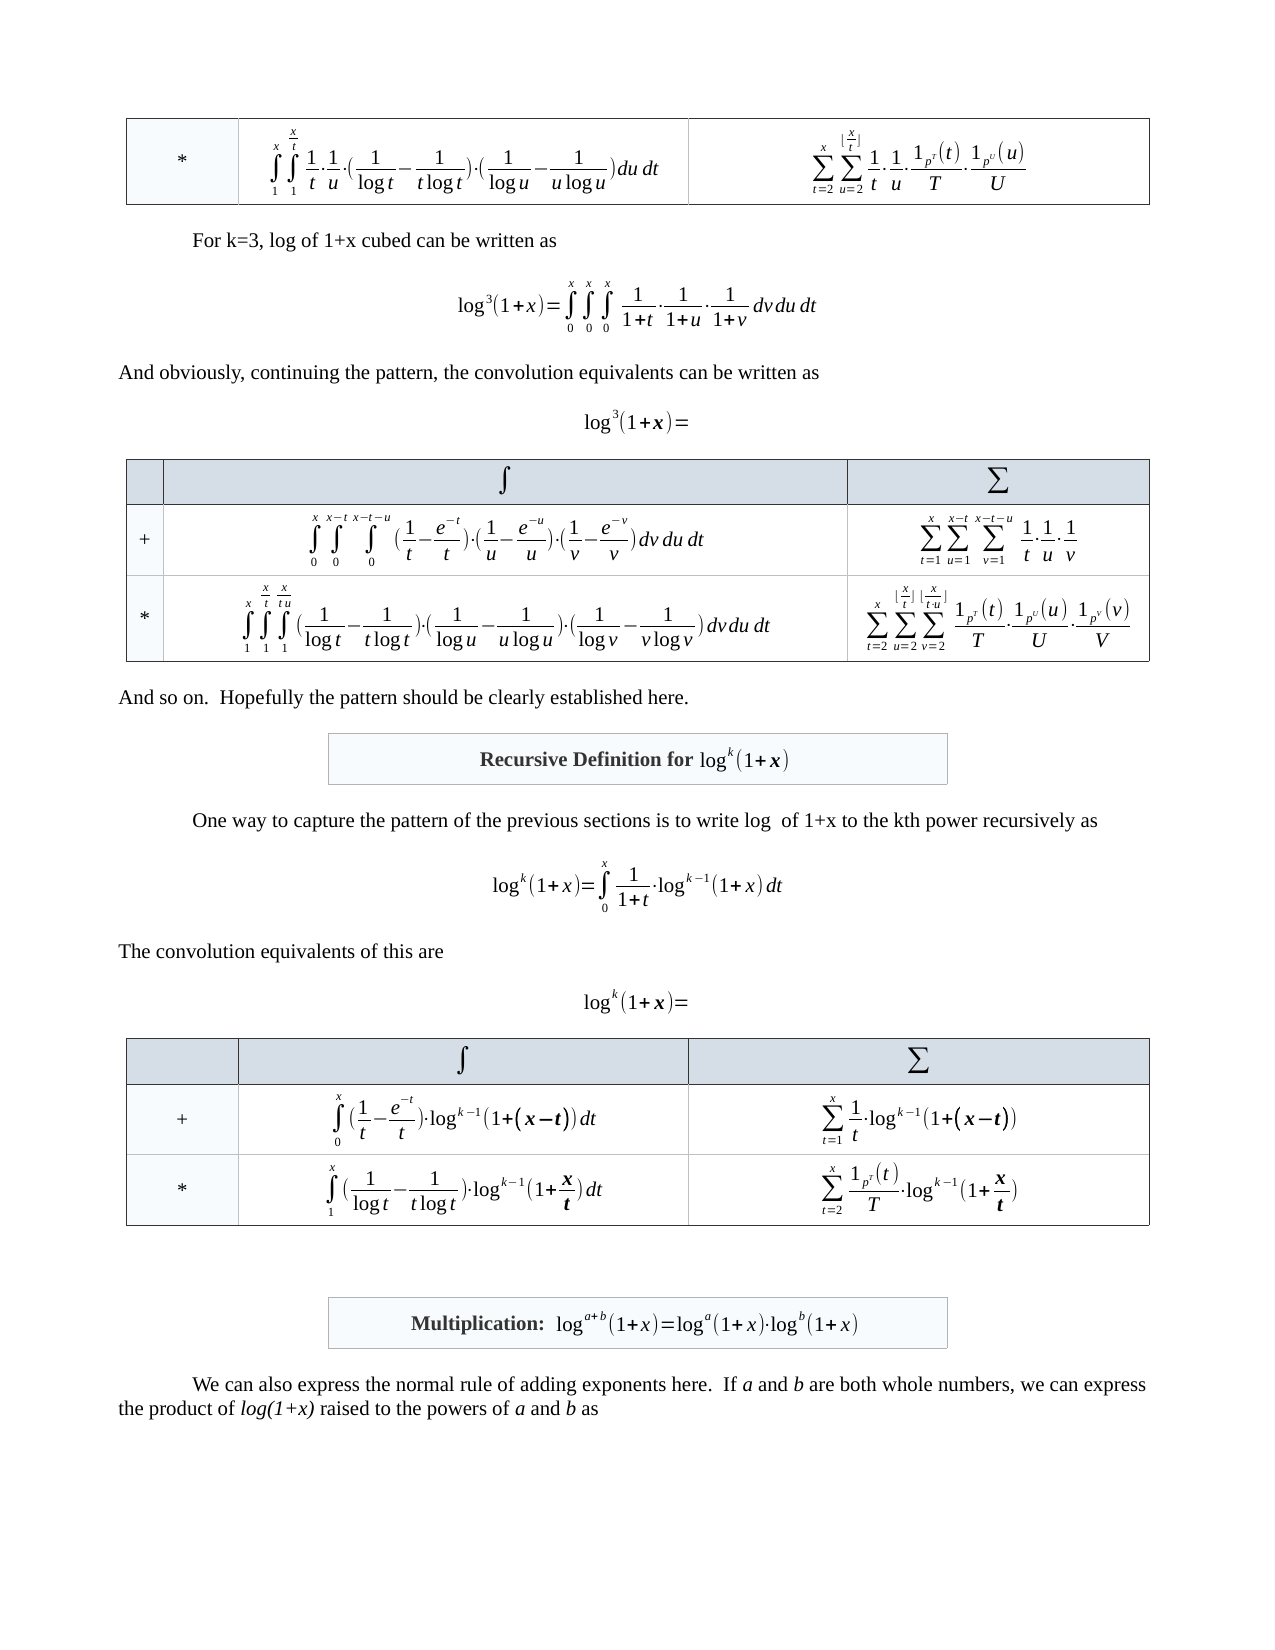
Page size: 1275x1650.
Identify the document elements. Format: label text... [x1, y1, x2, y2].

table_cell [164, 505, 847, 575]
text And so on. Hopefully the pattern should be clearly established here. [118, 685, 1157, 709]
table_cell [848, 505, 1149, 575]
text For k=3, log of 1+x cubed can be written as [118, 228, 1157, 252]
text The convolution equivalents of this are [118, 939, 1157, 963]
table_cell [689, 119, 1149, 204]
table_header [127, 460, 163, 504]
table_header [127, 1039, 238, 1084]
table_cell * [127, 1155, 238, 1225]
text One way to capture the pattern of the previous sections is to write log of 1+x to the kth power recursively as [118, 808, 1157, 832]
table_cell + [127, 1085, 238, 1154]
table_cell * [127, 119, 238, 204]
table_cell [239, 119, 688, 204]
table_cell [239, 1085, 688, 1154]
text Recursive Definition for [329, 734, 947, 784]
table_cell [848, 576, 1149, 661]
table_header [239, 1039, 688, 1084]
text We can also express the normal rule of adding exponents here. If a and b are both whole numbers, we can express the product of log(1+x) raised to the powers of a and b as [118, 1372, 1157, 1420]
table_cell [239, 1155, 688, 1225]
table_header [848, 460, 1149, 504]
table_cell + [127, 505, 163, 575]
table_header [164, 460, 847, 504]
table_header [689, 1039, 1149, 1084]
table_cell [689, 1085, 1149, 1154]
text And obviously, continuing the pattern, the convolution equivalents can be written as [118, 359, 1157, 384]
text Multiplication: [329, 1298, 947, 1348]
table_cell [689, 1155, 1149, 1225]
table_cell [164, 576, 847, 661]
table_cell * [127, 576, 163, 661]
